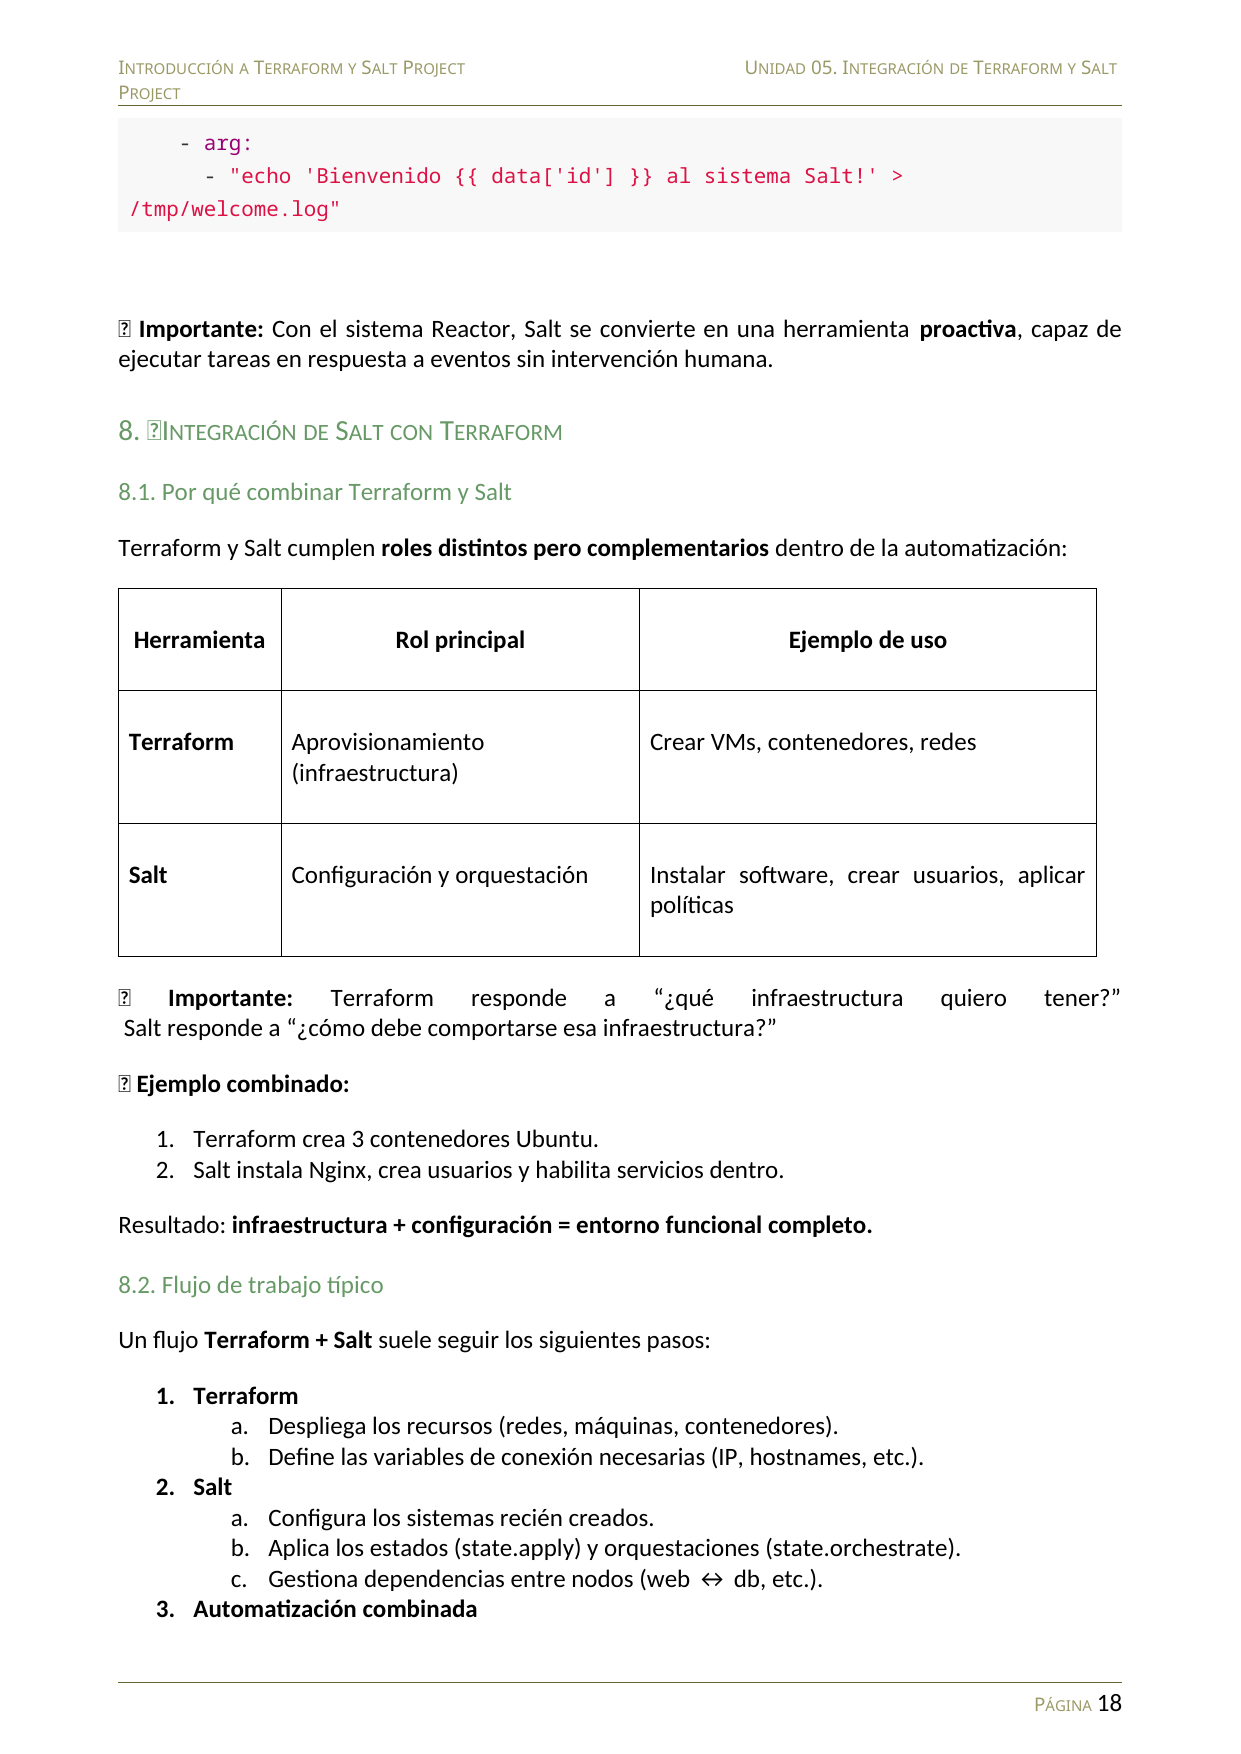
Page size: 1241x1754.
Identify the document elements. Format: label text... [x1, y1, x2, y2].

text 💬 Ejemplo combinado: [118, 1068, 1122, 1098]
list Terraform crea 3 contenedores Ubuntu. [156, 1123, 1122, 1154]
text 📖 Importante: Terraform responde a “¿qué infraestructura quiero tener?” Salt responde a “¿cómo debe comportarse esa infraestructura?” [118, 982, 1122, 1043]
table_cell Terraform [119, 691, 281, 823]
list Despliega los recursos (redes, máquinas, contenedores). [231, 1411, 1122, 1441]
subtitle 8.1. Por qué combinar Terraform y Salt [118, 476, 1122, 507]
table_cell Crear VMs, contenedores, redes [640, 691, 1096, 823]
text Terraform y Salt cumplen roles distintos pero complementarios dentro de la automatización: [118, 532, 1122, 562]
table_cell Salt [119, 824, 281, 956]
list Salt [156, 1472, 1122, 1502]
list Terraform [156, 1380, 1122, 1411]
table_header Herramienta [119, 589, 281, 690]
list Salt instala Nginx, crea usuarios y habilita servicios dentro. [156, 1154, 1122, 1184]
list Gestiona dependencias entre nodos (web ↔ db, etc.). [231, 1563, 1122, 1594]
table_header Rol principal [282, 589, 639, 690]
list Configura los sistemas recién creados. [231, 1502, 1122, 1533]
table_cell Configuración y orquestación [282, 824, 639, 956]
table_header - arg: - "echo 'Bienvenido {{ data['id'] }} al sistema Salt!' > /tmp/welcome.log" [118, 118, 1122, 232]
list Automatización combinada [156, 1594, 1122, 1624]
list Define las variables de conexión necesarias (IP, hostnames, etc.). [231, 1441, 1122, 1472]
text 📖 Importante: Con el sistema Reactor, Salt se convierte en una herramienta proactiva, capaz de ejecutar tareas en respuesta a eventos sin intervención humana. [118, 313, 1122, 374]
subtitle 8. 🧱Integración de Salt con Terraform [118, 412, 1122, 447]
table_cell Aprovisionamiento (infraestructura) [282, 691, 639, 823]
list Aplica los estados (state.apply) y orquestaciones (state.orchestrate). [231, 1533, 1122, 1563]
table_header Ejemplo de uso [640, 589, 1096, 690]
text Resultado: infraestructura + configuración = entorno funcional completo. [118, 1209, 1122, 1240]
table_cell Instalar software, crear usuarios, aplicar políticas [640, 824, 1096, 956]
subtitle 8.2. Flujo de trabajo típico [118, 1269, 1122, 1299]
text Un flujo Terraform + Salt suele seguir los siguientes pasos: [118, 1324, 1122, 1355]
